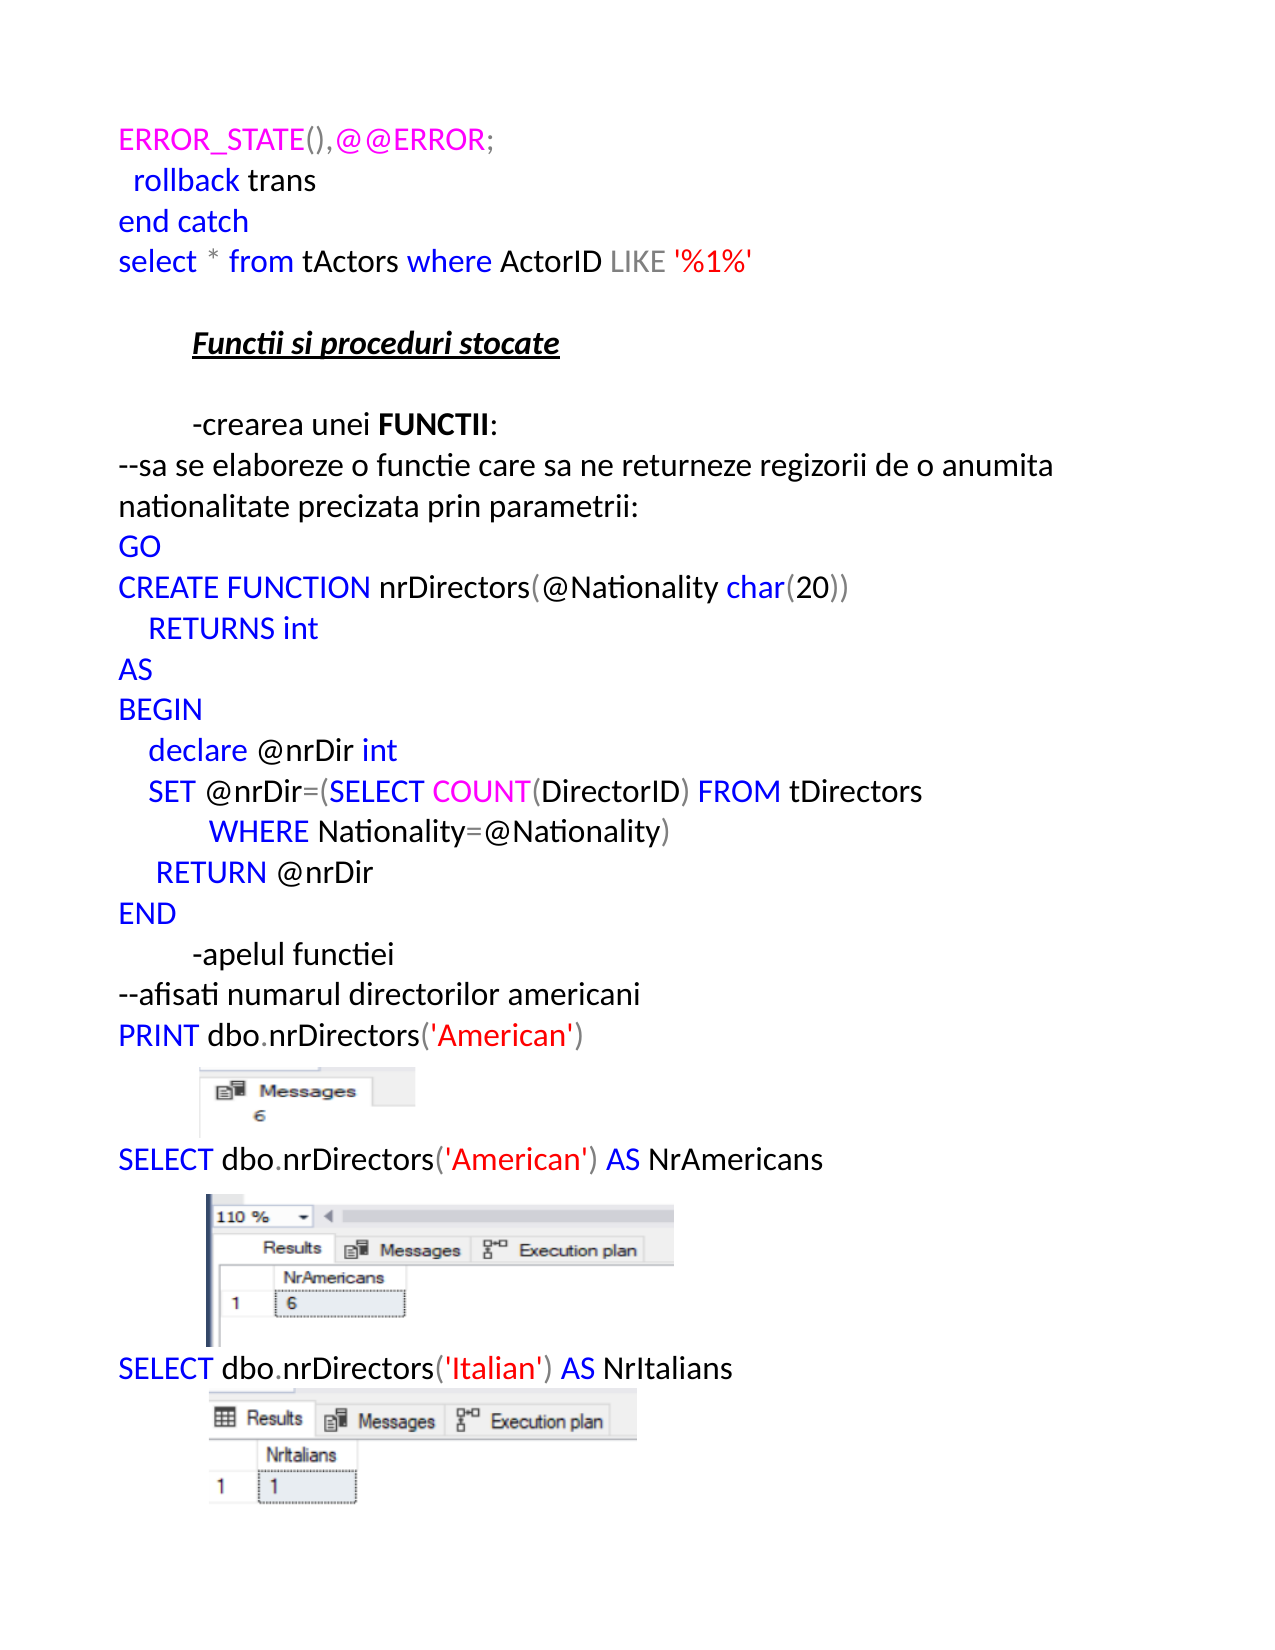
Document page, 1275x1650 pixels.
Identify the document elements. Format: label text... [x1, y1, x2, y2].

text PRINT dbo.nrDirectors('American') [118, 1014, 1157, 1055]
text select * from tActors where ActorID LIKE '%1%' [118, 240, 1157, 281]
text BEGIN [118, 688, 1157, 729]
text WHERE Nationality=@Nationality) [118, 811, 1157, 851]
text --sa se elaboreze o functie care sa ne returneze regizorii de o anumita nationalitate precizata prin parametrii: [118, 444, 1157, 525]
text -crearea unei FUNCTII: [118, 403, 1157, 444]
text END [118, 892, 1157, 933]
text SELECT dbo.nrDirectors('American') AS NrAmericans [118, 1055, 1157, 1178]
text ERROR_STATE(),@@ERROR; [118, 118, 1157, 159]
text CREATE FUNCTION nrDirectors(@Nationality char(20)) [118, 566, 1157, 607]
text SELECT dbo.nrDirectors('Italian') AS NrItalians [118, 1178, 1157, 1388]
text RETURN @nrDir [118, 851, 1157, 892]
text AS [118, 648, 1157, 688]
text Functii si proceduri stocate [118, 322, 1157, 362]
text end catch [118, 199, 1157, 240]
text declare @nrDir int [118, 729, 1157, 770]
picture [208, 1388, 637, 1527]
picture [206, 1194, 674, 1347]
text --afisati numarul directorilor americani [118, 973, 1157, 1014]
text RETURNS int [118, 607, 1157, 648]
text rollback trans [118, 159, 1157, 199]
text SET @nrDir=(SELECT COUNT(DirectorID) FROM tDirectors [118, 770, 1157, 811]
text GO [118, 525, 1157, 566]
picture [199, 1067, 416, 1138]
text -apelul functiei [118, 933, 1157, 973]
